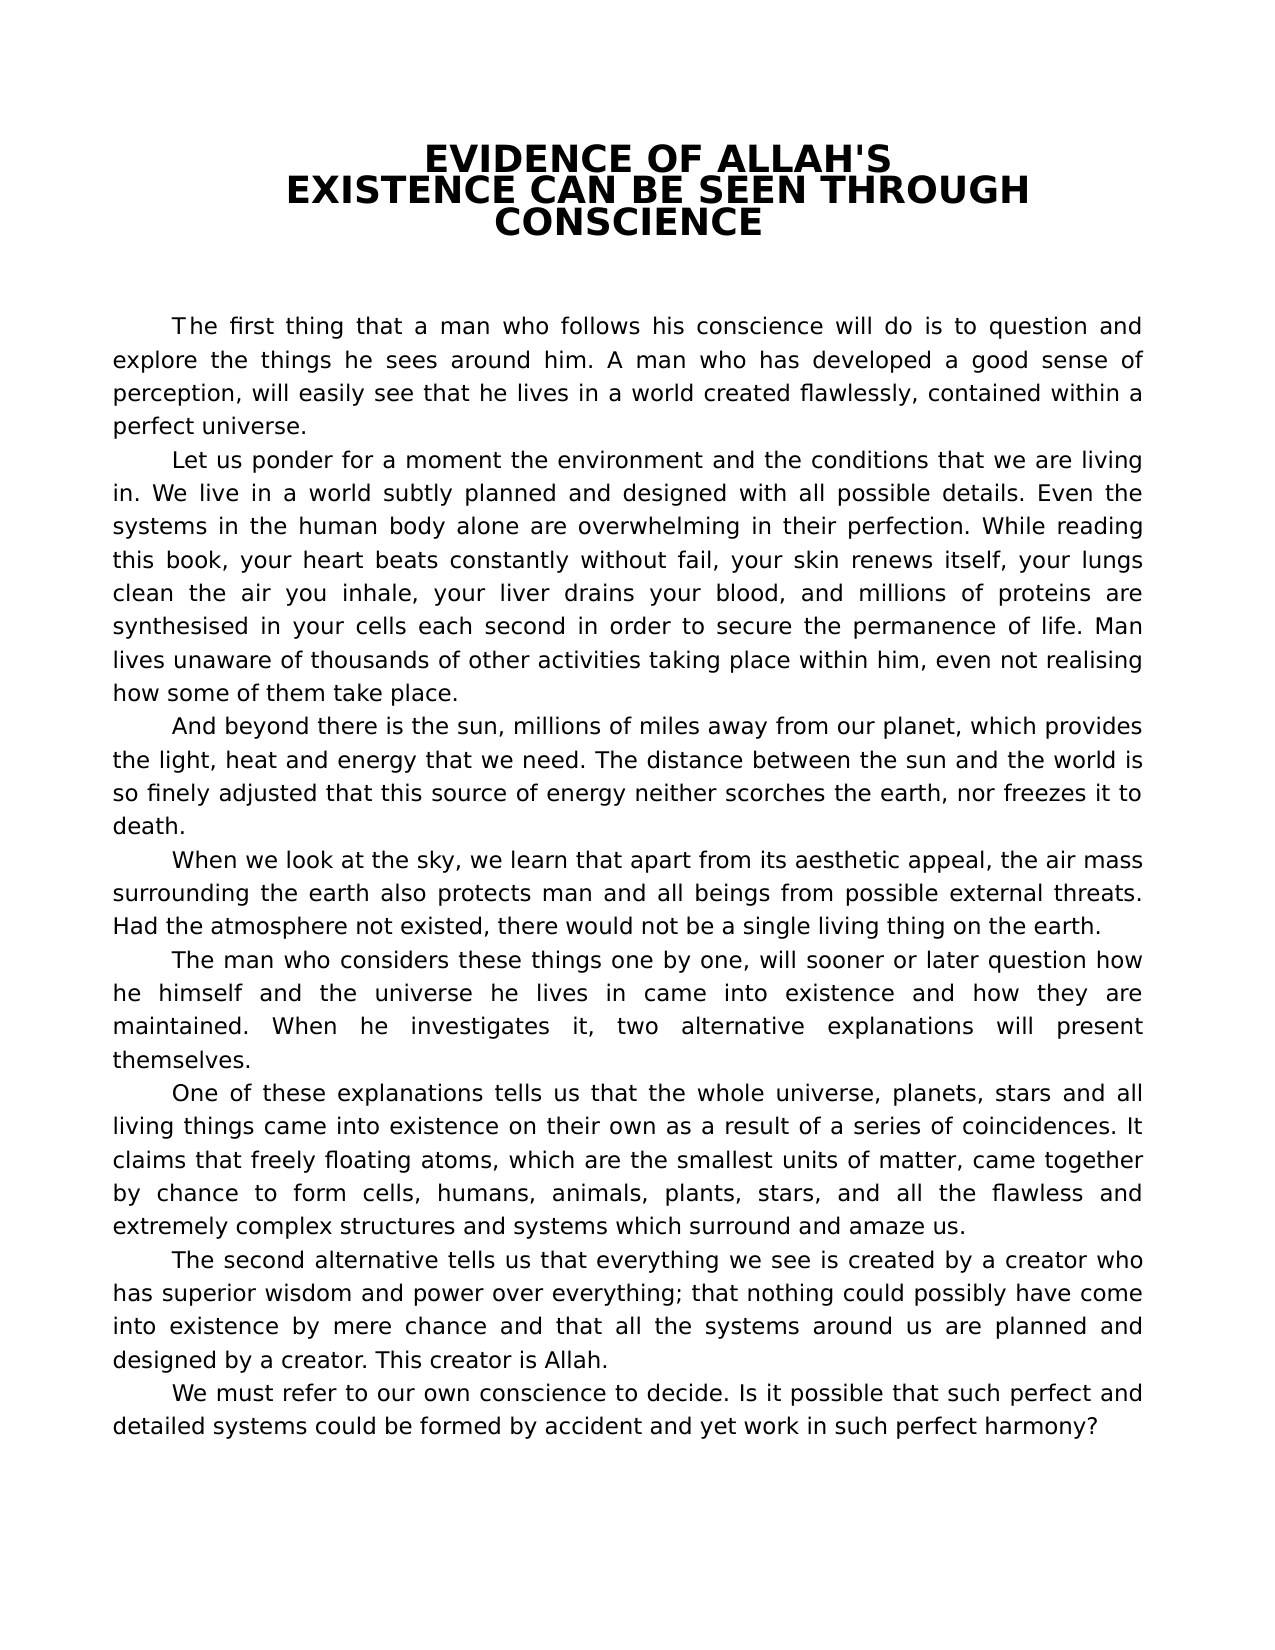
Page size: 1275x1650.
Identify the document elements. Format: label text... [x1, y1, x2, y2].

text Let us ponder for a moment the environment and the conditions that we are living in. We live in a world subtly planned and designed with all possible details. Even the systems in the human body alone are overwhelming in their perfection. While reading this book, your heart beats constantly without fail, your skin renews itself, your lungs clean the air you inhale, your liver drains your blood, and millions of proteins are synthesised in your cells each second in order to secure the permanence of life. Man lives unaware of thousands of other activities taking place within him, even not realising how some of them take place. [112, 441, 1145, 708]
text EXISTENCE CAN BE SEEN THROUGH CONSCIENCE [112, 179, 1145, 241]
text We must refer to our own conscience to decide. Is it possible that such perfect and detailed systems could be formed by accident and yet work in such perfect harmony? [112, 1375, 1145, 1441]
text And beyond there is the sun, millions of miles away from our planet, which provides the light, heat and energy that we need. The distance between the sun and the world is so finely adjusted that this source of energy neither scorches the earth, nor freezes it to death. [112, 708, 1145, 841]
text One of these explanations tells us that the whole universe, planets, stars and all living things came into existence on their own as a result of a series of coincidences. It claims that freely floating atoms, which are the smallest units of matter, came together by chance to form cells, humans, animals, plants, stars, and all the flawless and extremely complex structures and systems which surround and amaze us. [112, 1075, 1145, 1241]
text The man who considers these things one by one, will sooner or later question how he himself and the universe he lives in came into existence and how they are maintained. When he investigates it, two alternative explanations will present themselves. [112, 941, 1145, 1075]
text The first thing that a man who follows his conscience will do is to question and explore the things he sees around him. A man who has developed a good sense of perception, will easily see that he lives in a world created flawlessly, contained within a perfect universe. [112, 308, 1145, 441]
text EVIDENCE OF ALLAH'S [112, 148, 1145, 179]
text The second alternative tells us that everything we see is created by a creator who has superior wisdom and power over everything; that nothing could possibly have come into existence by mere chance and that all the systems around us are planned and designed by a creator. This creator is Allah. [112, 1241, 1145, 1375]
text When we look at the sky, we learn that apart from its aesthetic appeal, the air mass surrounding the earth also protects man and all beings from possible external threats. Had the atmosphere not existed, there would not be a single living thing on the earth. [112, 841, 1145, 941]
